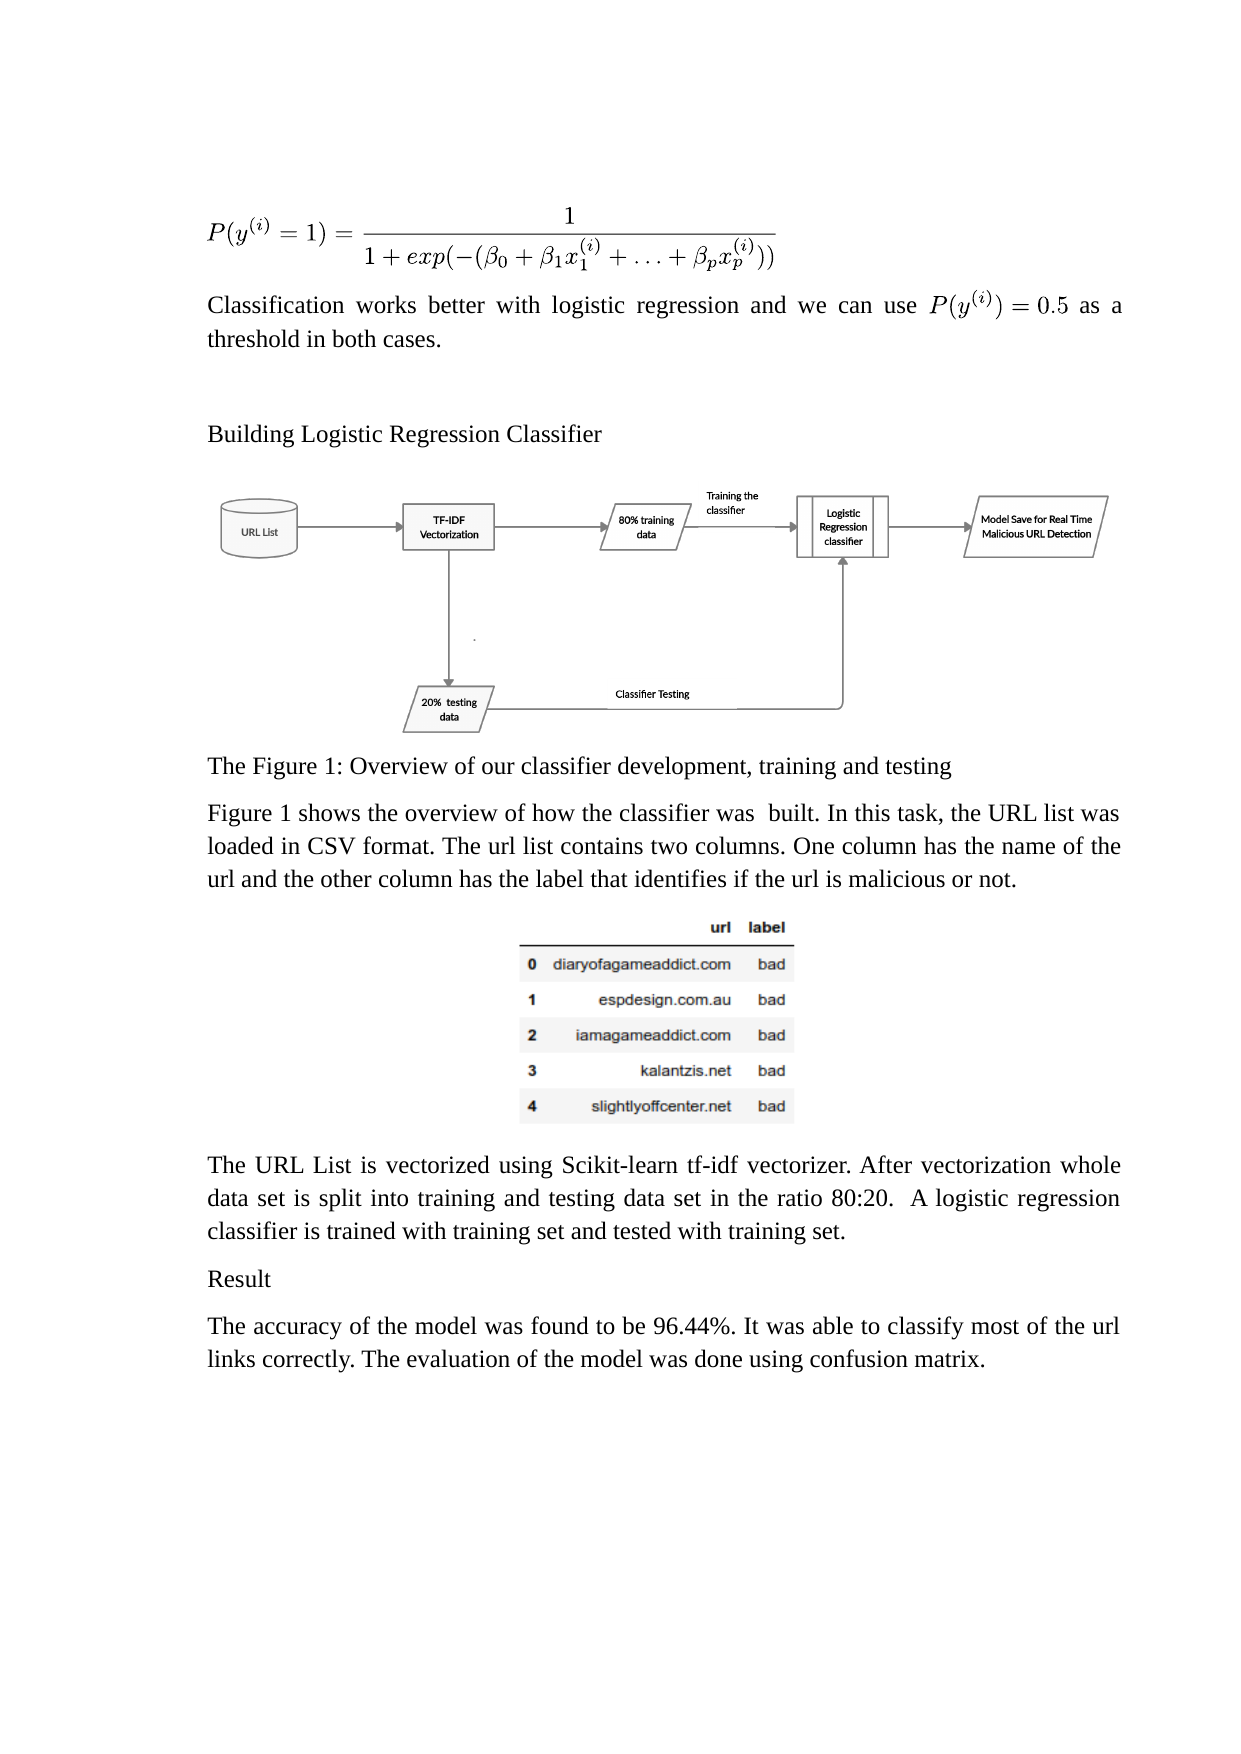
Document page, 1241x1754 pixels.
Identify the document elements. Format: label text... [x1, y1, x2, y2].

text The Figure 1: Overview of our classifier development, training and testing [207, 747, 1122, 779]
picture [207, 466, 1123, 747]
text Classification works better with logistic regression and we can use as a threshold in both cases. [207, 290, 1122, 353]
text The accuracy of the model was found to be 96.44%. It was able to classify most of the url links correctly. The evaluation of the model was done using confusion matrix. [207, 1311, 1122, 1373]
text The URL List is vectorized using Scikit-learn tf-idf vectorizer. After vectorization whole data set is split into training and testing data set in the ratio 80:20. A logistic regression classifier is trained with training set and tested with training set. [207, 1150, 1122, 1245]
text Figure 1 shows the overview of how the classifier was built. In this task, the URL list was loaded in CSV format. The url list contains two columns. One column has the name of the url and the other column has the label that identifies if the url is malicious or not. [207, 798, 1122, 893]
text Building Logistic Regression Classifier [207, 419, 1122, 448]
text Result [207, 1264, 1122, 1292]
picture [517, 912, 812, 1128]
